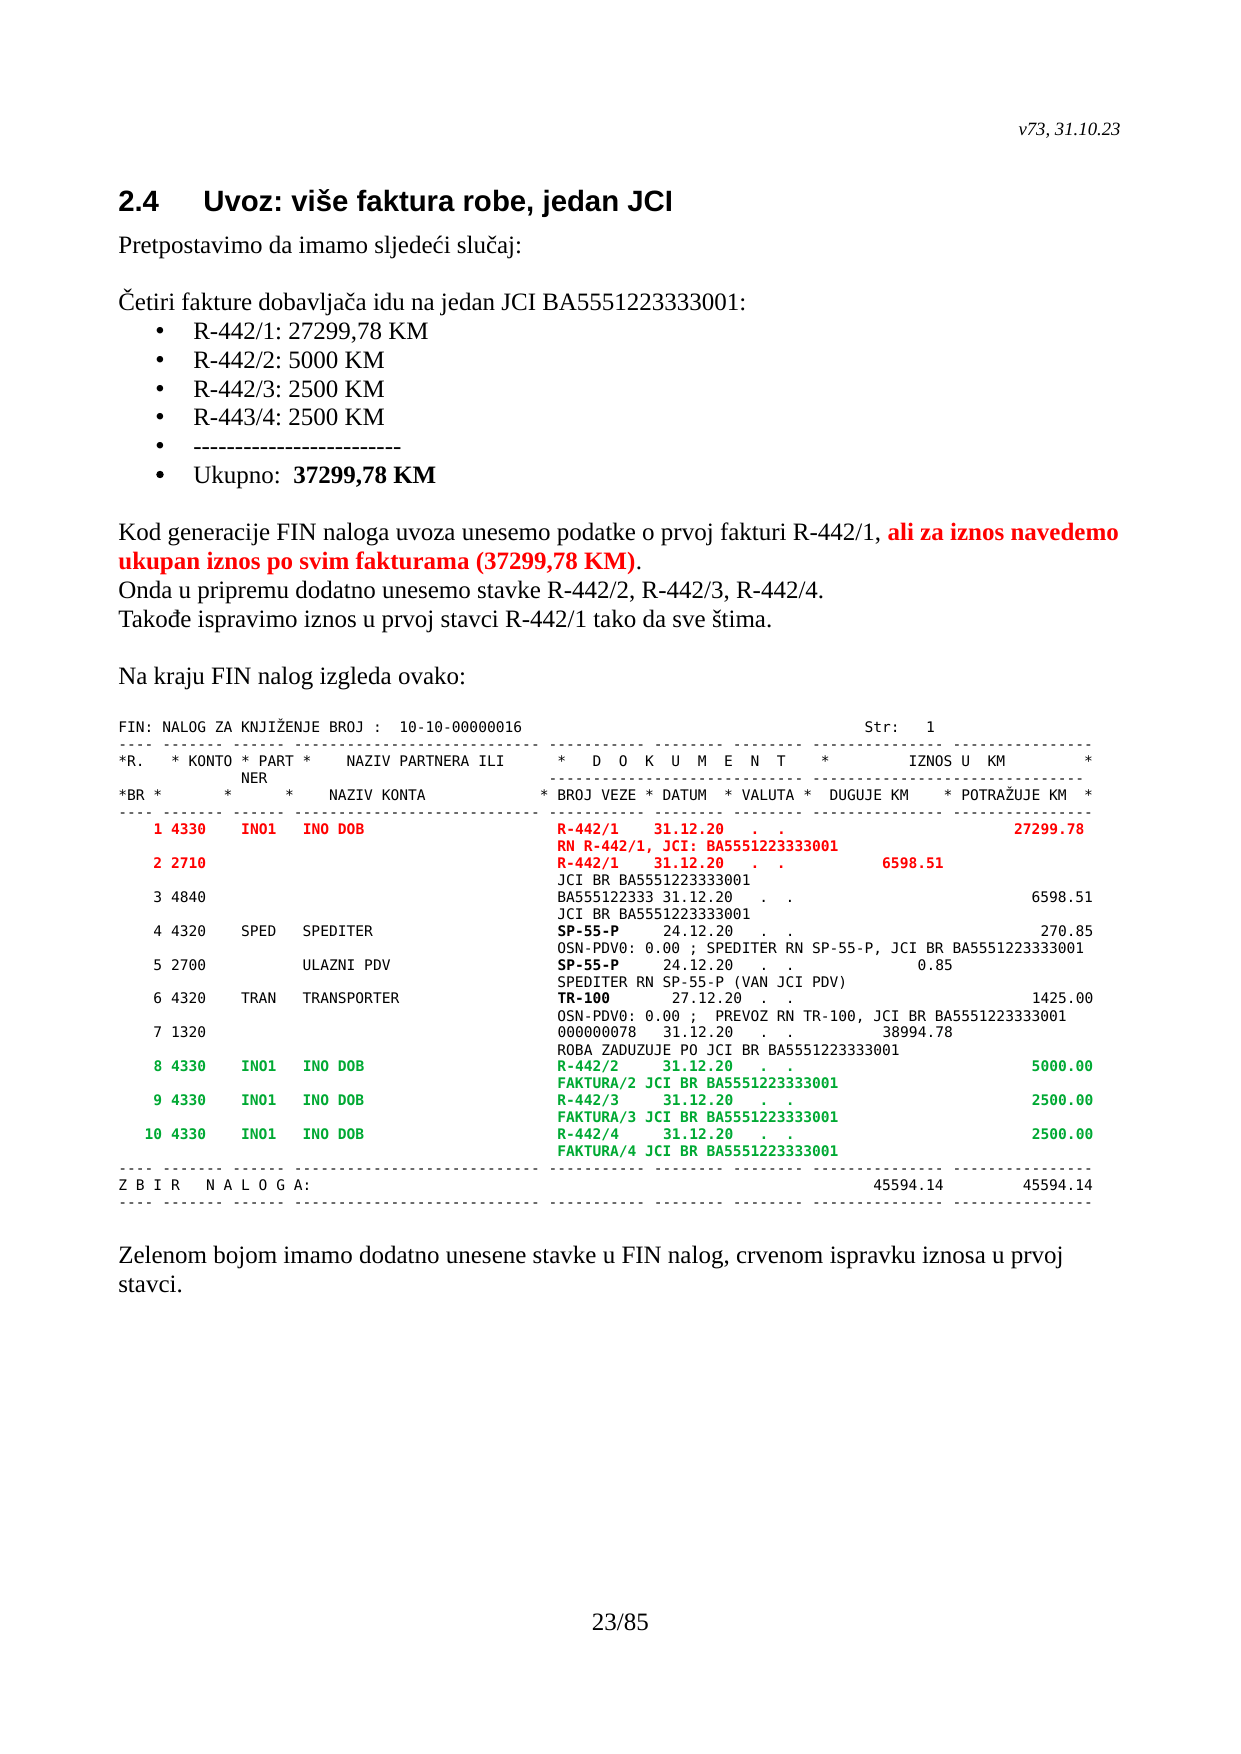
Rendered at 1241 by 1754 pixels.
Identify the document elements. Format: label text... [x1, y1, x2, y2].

subtitle Uvoz: više faktura robe, jedan JCI [118, 184, 1122, 217]
list R-442/2: 5000 KM [156, 345, 1122, 374]
text 8 4330 INO1 INO DOB R-442/2 31.12.20 . . 5000.00 [118, 1058, 1122, 1075]
text Na kraju FIN nalog izgleda ovako: [118, 661, 1122, 690]
text ROBA ZADUZUJE PO JCI BR BA5551223333001 [118, 1041, 1122, 1058]
text SPEDITER RN SP-55-P (VAN JCI PDV) [118, 973, 1122, 990]
text FAKTURA/4 JCI BR BA5551223333001 [118, 1143, 1122, 1160]
text Z B I R N A L O G A: 45594.14 45594.14 [118, 1177, 1122, 1194]
text 1 4330 INO1 INO DOB R-442/1 31.12.20 . . 27299.78 [118, 821, 1122, 838]
text 6 4320 TRAN TRANSPORTER TR-100 27.12.20 . . 1425.00 [118, 990, 1122, 1007]
text FAKTURA/3 JCI BR BA5551223333001 [118, 1109, 1122, 1126]
text FIN: NALOG ZA KNJIŽENJE BROJ : 10-10-00000016 Str: 1 [118, 719, 1122, 736]
list R-442/1: 27299,78 KM [156, 316, 1122, 345]
text *R. * KONTO * PART * NAZIV PARTNERA ILI * D O K U M E N T * IZNOS U KM * [118, 753, 1122, 770]
text 7 1320 000000078 31.12.20 . . 38994.78 [118, 1024, 1122, 1041]
text 10 4330 INO1 INO DOB R-442/4 31.12.20 . . 2500.00 [118, 1126, 1122, 1143]
text Takođe ispravimo iznos u prvoj stavci R-442/1 tako da sve štima. [118, 604, 1122, 632]
text FAKTURA/2 JCI BR BA5551223333001 [118, 1075, 1122, 1092]
text JCI BR BA5551223333001 [118, 872, 1122, 888]
text 4 4320 SPED SPEDITER SP-55-P 24.12.20 . . 270.85 [118, 922, 1122, 939]
text ---- ------- ------ ---------------------------- ----------- -------- -------- --------------- ---------------- [118, 804, 1122, 821]
text ---- ------- ------ ---------------------------- ----------- -------- -------- --------------- ---------------- [118, 736, 1122, 753]
list R-443/4: 2500 KM [156, 402, 1122, 431]
text 3 4840 BA555122333 31.12.20 . . 6598.51 [118, 888, 1122, 906]
text NER ----------------------------- ------------------------------- [118, 770, 1122, 787]
text Pretpostavimo da imamo sljedeći slučaj: [118, 230, 1122, 259]
text RN R-442/1, JCI: BA5551223333001 [118, 838, 1122, 854]
list Ukupno: 37299,78 KM [156, 460, 1122, 489]
text OSN-PDV0: 0.00 ; PREVOZ RN TR-100, JCI BR BA5551223333001 [118, 1007, 1122, 1024]
text 2 2710 R-442/1 31.12.20 . . 6598.51 [118, 854, 1122, 872]
text Četiri fakture dobavljača idu na jedan JCI BA5551223333001: [118, 287, 1122, 316]
text ---- ------- ------ ---------------------------- ----------- -------- -------- --------------- ---------------- [118, 1194, 1122, 1211]
text OSN-PDV0: 0.00 ; SPEDITER RN SP-55-P, JCI BR BA5551223333001 [118, 939, 1122, 956]
text Kod generacije FIN naloga uvoza unesemo podatke o prvoj fakturi R-442/1, ali za iznos navedemo ukupan iznos po svim fakturama (37299,78 KM). [118, 517, 1122, 575]
list ------------------------- [156, 431, 1122, 460]
text 9 4330 INO1 INO DOB R-442/3 31.12.20 . . 2500.00 [118, 1092, 1122, 1109]
text JCI BR BA5551223333001 [118, 906, 1122, 922]
list R-442/3: 2500 KM [156, 374, 1122, 402]
text Zelenom bojom imamo dodatno unesene stavke u FIN nalog, crvenom ispravku iznosa u prvoj stavci. [118, 1240, 1122, 1326]
text Onda u pripremu dodatno unesemo stavke R-442/2, R-442/3, R-442/4. [118, 575, 1122, 604]
text ---- ------- ------ ---------------------------- ----------- -------- -------- --------------- ---------------- [118, 1160, 1122, 1177]
text *BR * * * NAZIV KONTA * BROJ VEZE * DATUM * VALUTA * DUGUJE KM * POTRAŽUJE KM * [118, 787, 1122, 804]
text 5 2700 ULAZNI PDV SP-55-P 24.12.20 . . 0.85 [118, 956, 1122, 973]
